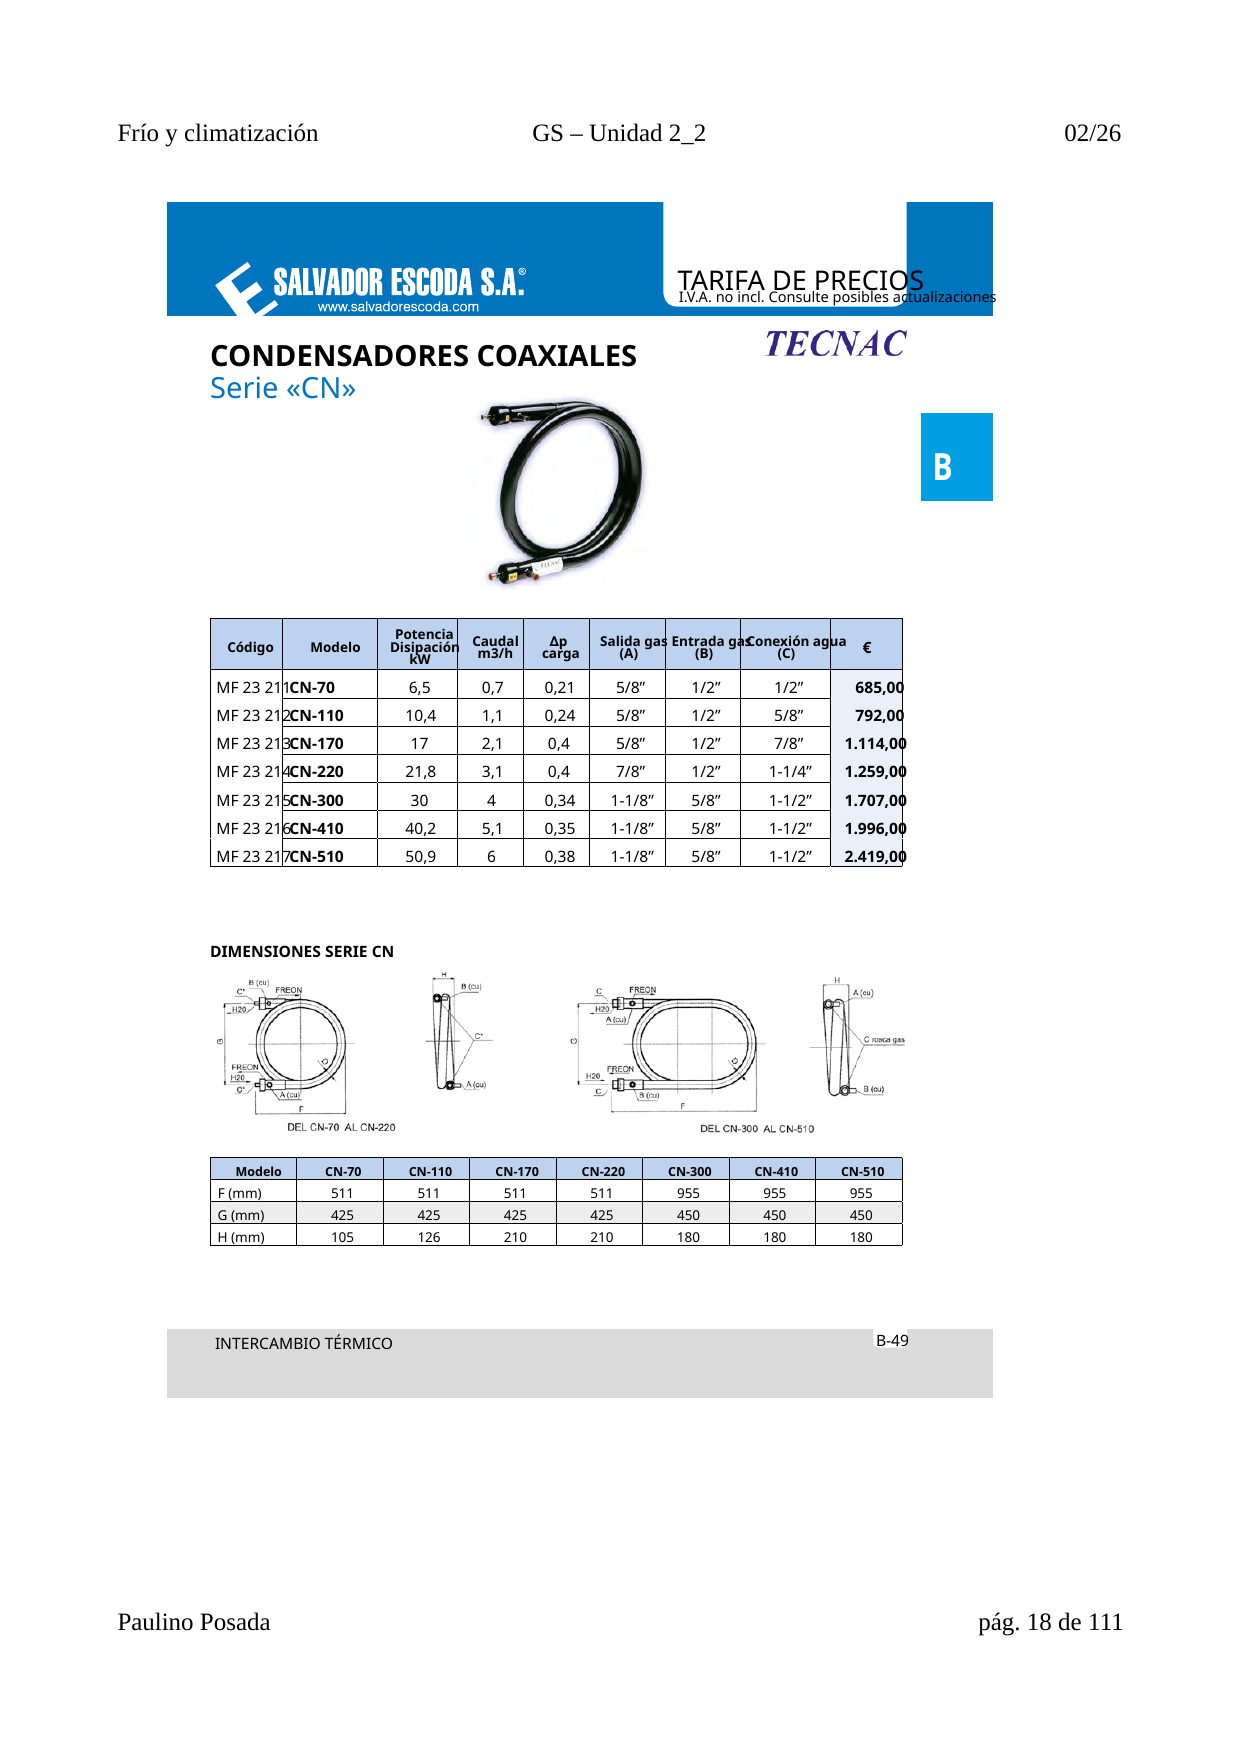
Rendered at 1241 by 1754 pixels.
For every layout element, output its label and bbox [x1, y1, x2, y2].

picture [214, 968, 907, 1135]
picture [472, 393, 650, 590]
picture [765, 330, 907, 356]
